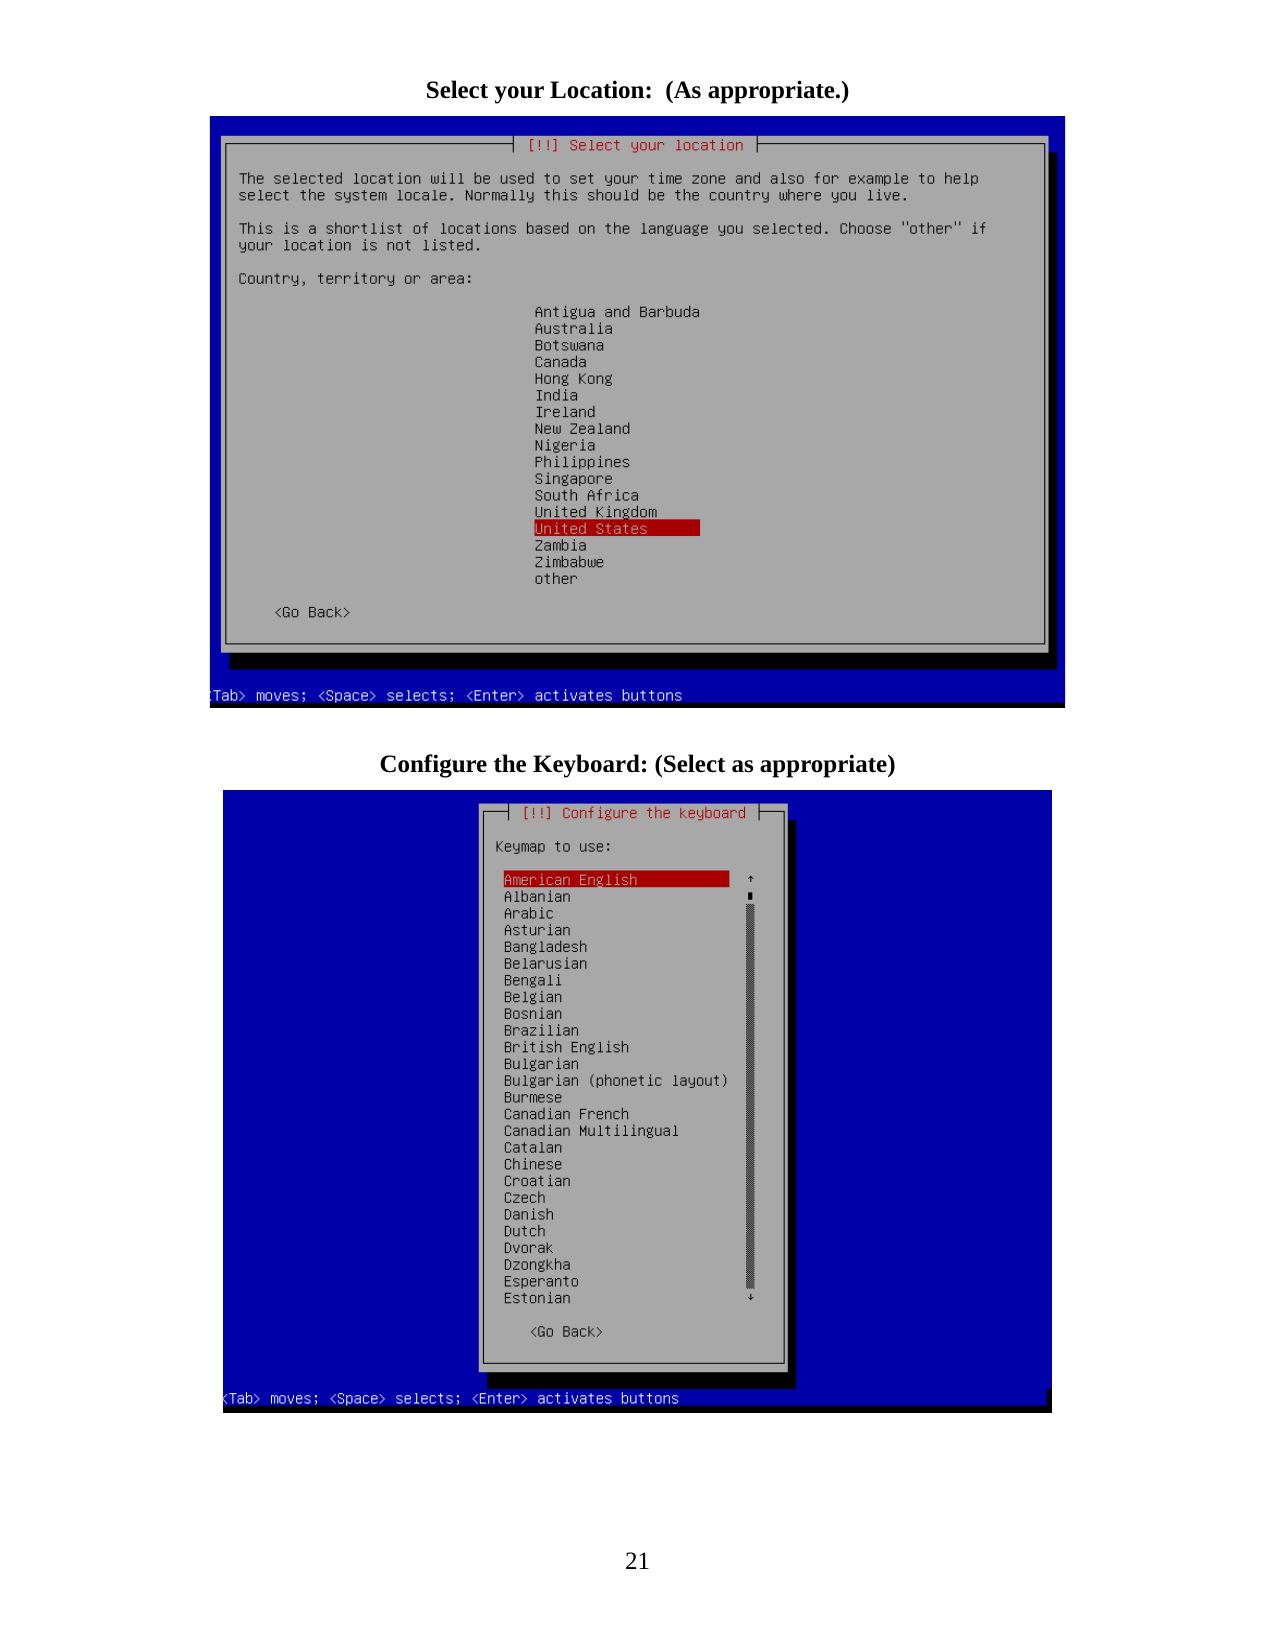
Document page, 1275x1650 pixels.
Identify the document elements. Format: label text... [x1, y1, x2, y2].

text Select your Location: (As appropriate.) [75, 75, 1200, 104]
picture [223, 790, 1052, 1413]
picture [209, 116, 1066, 708]
text Configure the Keyboard: (Select as appropriate) [75, 749, 1200, 778]
